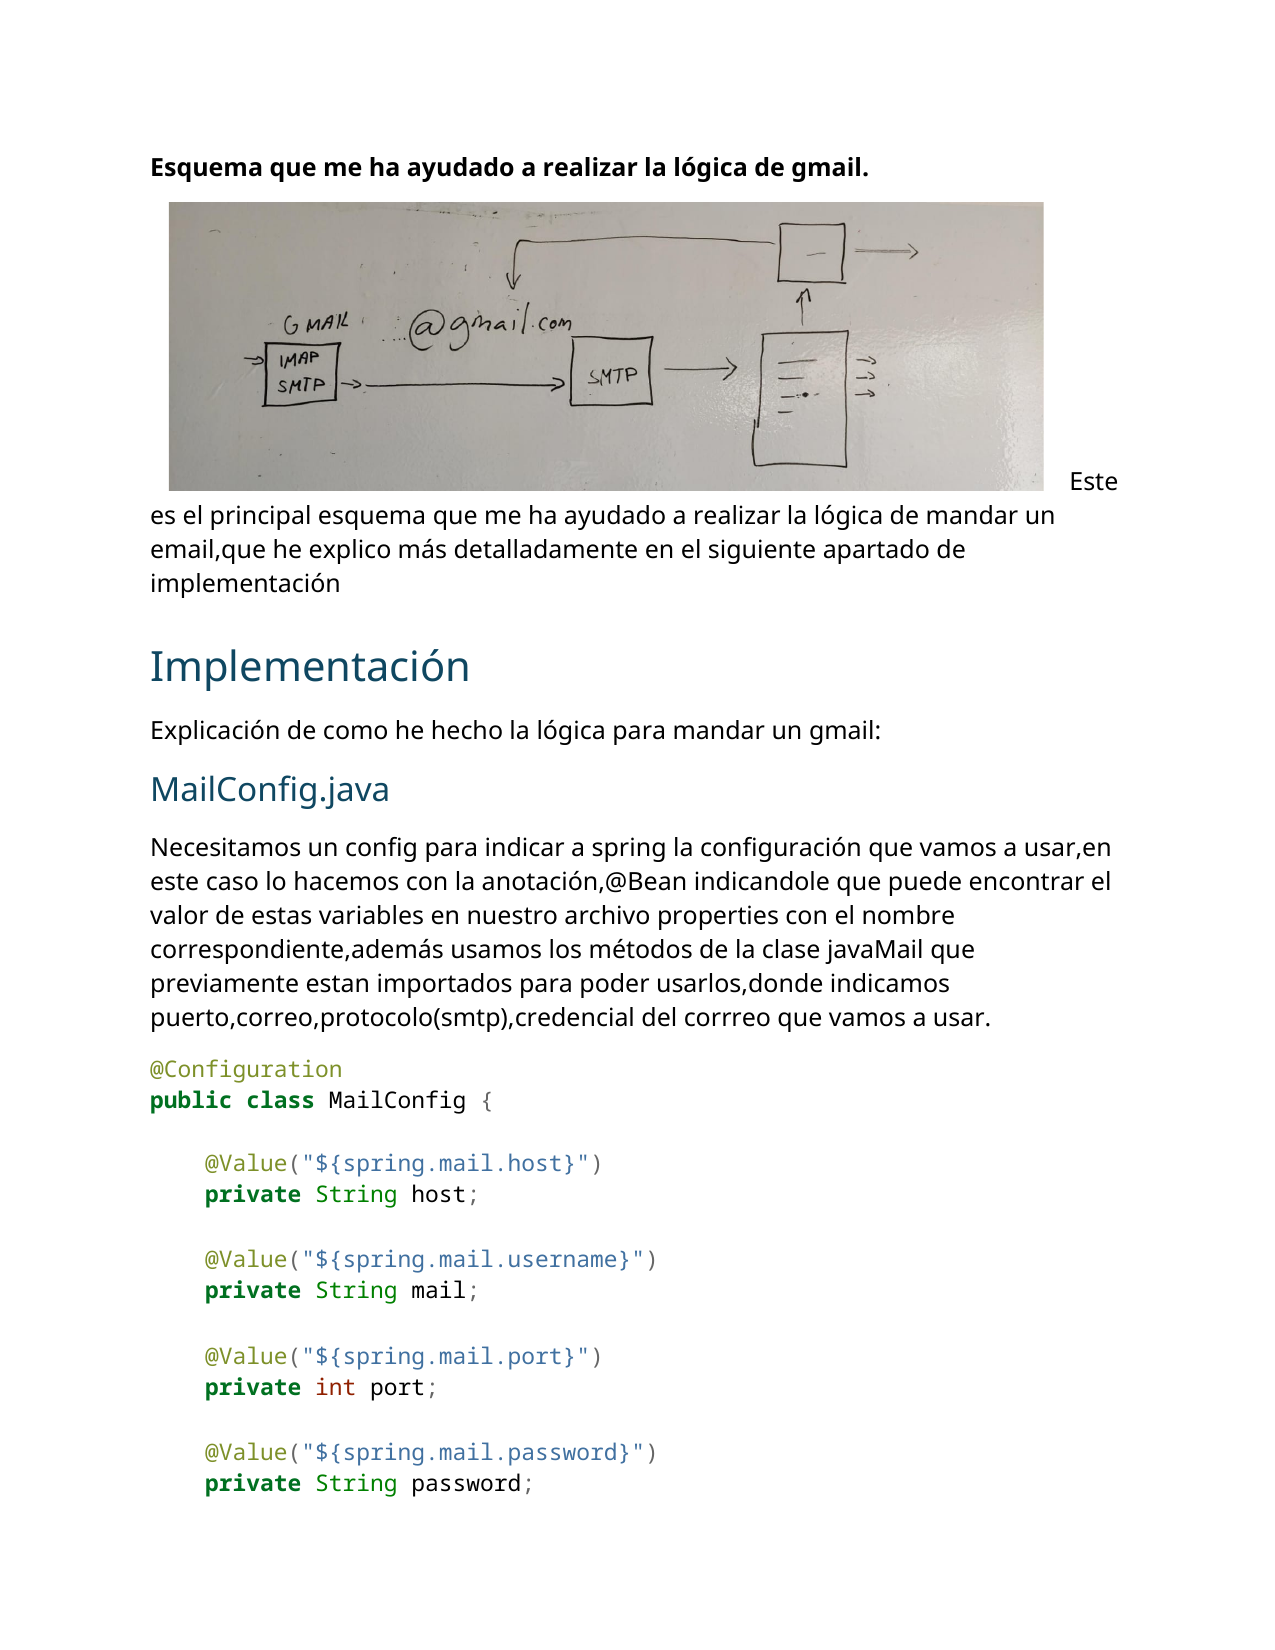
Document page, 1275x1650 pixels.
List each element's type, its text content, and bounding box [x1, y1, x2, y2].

text @Configuration public class MailConfig { @Value("${spring.mail.host}") private String host; @Value("${spring.mail.username}") private String mail; @Value("${spring.mail.port}") private int port; @Value("${spring.mail.password}") private String password; [150, 1053, 1125, 1499]
subtitle Implementación [150, 637, 1125, 694]
subtitle MailConfig.java [150, 765, 1125, 811]
picture [168, 202, 1044, 491]
text Necesitamos un config para indicar a spring la configuración que vamos a usar,en este caso lo hacemos con la anotación,@Bean indicandole que puede encontrar el valor de estas variables en nuestro archivo properties con el nombre correspondiente,además usamos los métodos de la clase javaMail que previamente estan importados para poder usarlos,donde indicamos puerto,correo,protocolo(smtp),credencial del corrreo que vamos a usar. [150, 829, 1125, 1034]
text Esquema que me ha ayudado a realizar la lógica de gmail. [150, 150, 1125, 184]
text Explicación de como he hecho la lógica para mandar un gmail: [150, 713, 1125, 747]
text Este es el principal esquema que me ha ayudado a realizar la lógica de mandar un email,que he explico más detalladamente en el siguiente apartado de implementación [150, 203, 1125, 599]
